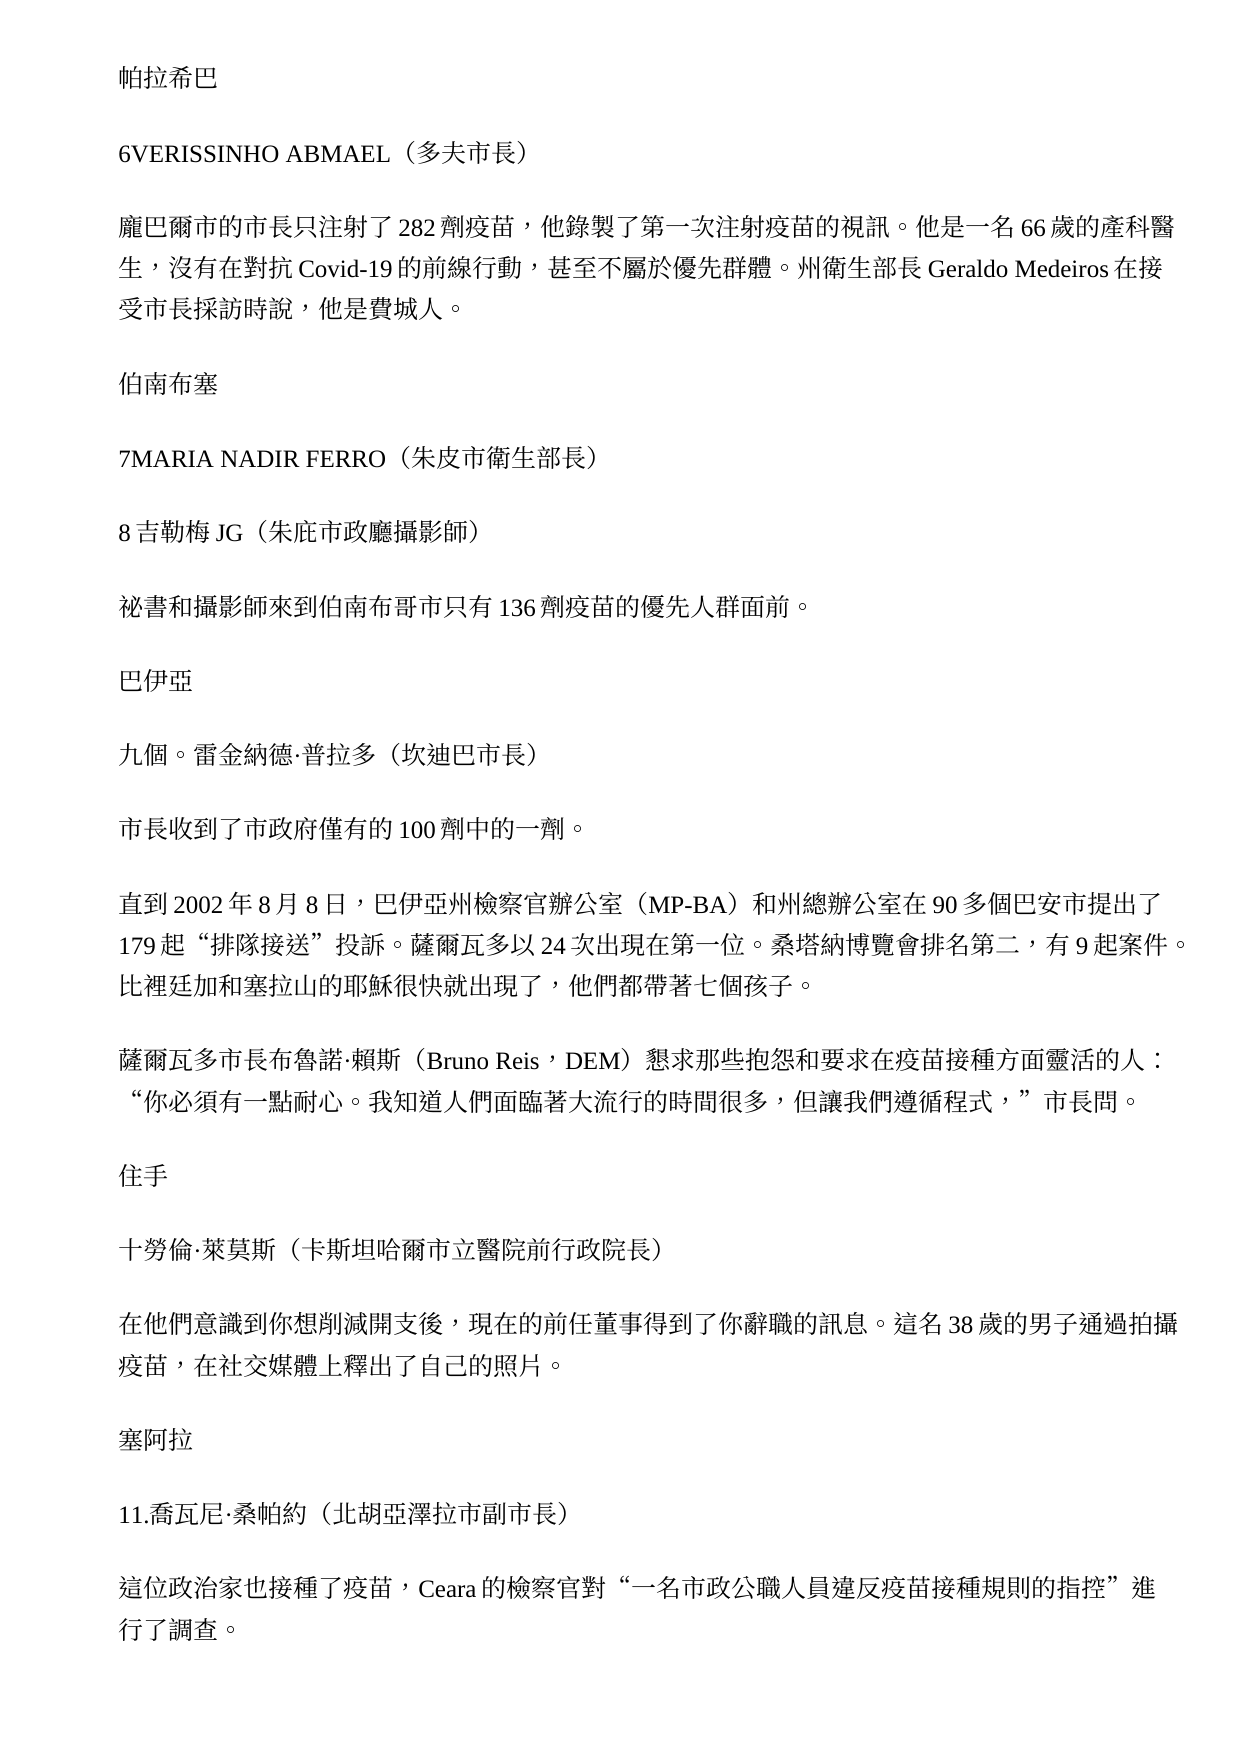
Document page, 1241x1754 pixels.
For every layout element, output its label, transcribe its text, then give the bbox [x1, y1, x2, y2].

text 2021-03-06T06:20:23-03:00 約翰的目標 ['/images/0-2021/01/national/fura-費城.jpg'] 照片：和資料庫。 你知道FURA-FILA嗎？它存在於腐敗的巴西社會，也存在於你生活的同一個社會。他出生在黃金的搖籃裡，在封建文化中接受教育，在這種文化中，富人無時無刻不可以為所欲為。這就是你所有社會實踐的驅動邏輯。 作為關係之外關係的果實，Fura Fila擁有“不可剝奪的權利”，可以得到它想要的任何東西，無論它想要什麼，無論它想要什麼時候。他從很小的時候就學會了，因為他擁有的財富和他應得的一切，他安然無恙地參加了閃電戰。非利士人很早就學會了咒語：“你知道你在和誰說話嗎？." 但在流感大流行期間，我們的Fura Fila的自尊心遭到了誹謗。 由於沒有更多的權力依靠他的權威作為手段，他試圖推翻戴面具的建議。結果，他被罰款，侮辱了稅務官員，讓人把他的行為拍下來，排隊的皮草連續一個多月在國家電視臺受到批評。 榮譽過後，他每次上街都要戴上布面具的愁容。這使他想到：“如果你不能戰勝他，就加入他。” 他就是這樣定下了一個目標，即使是在流感大流行的情況下，也要讓他的貴族海豹不慌張地活著。 他拿起電話，想拿出一大筆錢買疫苗，以減輕他戴口罩的負擔。他試了一次、兩次、三次，很長一段時間，他只能聽到同樣的聲音：“正在研製中。沒有像樣的待遇！."在一通電話和另一通電話之間，富拉·菲拉通過在她的帕拉迪斯島組織祕密聚會牟利。 菲拉·弗爾對疫苗存在的負面反應感到不耐煩，他非常生氣，於是發明了一種“早期治療”：一種防治蠕蟲的藥物。 悲傷！它再次成為國恥的象徵。 最終，菲洛·富爾發現疫苗即將問世。這是他讓自己的本性得以表現的機會。完成。他那富拉·菲拉的崇高罪惡再次在所有人的眼中顯現出來。 Fura Fila知道第一次使用少量的Covid-19預防疫苗是針對少數特定人群的，她終於可以實現它的本性：她在聖保羅的Manaus排隊，在里約熱內盧排隊。 如果你讓他去的話，他會在所有5.57個縣插隊的。 抓住切割機！ （1月28日最後一次更新） 最近幾周，人們看到了一些關於“排隊漏斗”目擊事件的警報。 我們會列一份清單，及時更新，把每一個都列出來。 馬瑙斯（亞馬遜） 亞馬遜河州首府，在醫院的全面倒塌中沉沒，有越來越多的Covid-19病例和無法提供氧氣。工會總檢察長（PGU）已授權對現任總檢察長兼衛生部長愛德華多·帕祖埃洛的表現進行調查。 僅僅批評亞馬孫州在2001年1月21日的最後一天所達到的程度是不夠的，因為有人指責人們在不應該接種疫苗的情況下接種了疫苗，因此疫苗接種被暫停了24小時。 1SHIA FRAXE（衛生部長） 第一個亞馬孫聯邦巡回法庭在2001年2月22日提醒部長，如果資料不一致的情況持續存在，干預將在市政公共衛生部門進行。為了瞭解肖申克指揮的資料夾的全面和有目的的混亂程度：醫院檢查發現，三千劑疫苗只收到了623劑。在法官的判決中，它指出“很明顯，這家公立醫院至少有788劑藥物缺失，這家醫院24小時向科維德的病人敞開大門。” 2SABIA REIS（公共清潔祕書） 呋喃祕書是第一批接種疫苗的人之一，在1月19日。在一份報告中，該市自己也站出來為自己辯護，聲稱安息日患有糖尿病，需要醫療照顧。他甚至因為被診斷出感染了冠狀病毒而去了聖保羅，他不敢面對馬瑙斯擁擠不堪的公立醫院。 三個。JANE MARA SILVA DE MORAES OLIVEIRA（女祕書） 4蘇扎便當馬丁斯 馬瑙斯的第一份疫苗接種名單是企業家本尼迪克特和簡夫婦的傑出參與。除了Fura Fila和immunized之外，Benedict還擁有教育部（Seeduc）最大的食品供應商之一。他是Bento Martins de Souza Eireli的成員，其資本為600萬雷亞爾。 4.加布裡埃爾和伊莎貝爾·柯克（商人的女兒） 這對雙胞胎是馬瑙斯市一所最大私立大學的老闆的女兒，她們在社交網路上發表了慶祝接種疫苗的照片。醫學院畢業後，其中一人前一天被任命到市政廳，另一人在接種日被“錄用”。 五個。大衛·達拉斯（州議員之子） 州議員Wanderley Dallas（團結）的兒子剛從醫學專業畢業。和雙胞胎姐妹中的一個一樣，她在馬瑙斯開始接種疫苗的那天也被“僱傭”了。 帕拉希巴 6VERISSINHO ABMAEL（多夫市長） 龐巴爾市的市長只注射了282劑疫苗，他錄製了第一次注射疫苗的視訊。他是一名66歲的產科醫生，沒有在對抗Covid-19的前線行動，甚至不屬於優先群體。州衛生部長Geraldo Medeiros在接受市長採訪時說，他是費城人。 伯南布塞 7MARIA NADIR FERRO（朱皮市衛生部長） 8吉勒梅JG（朱庇市政廳攝影師） 祕書和攝影師來到伯南布哥市只有136劑疫苗的優先人群面前。 巴伊亞 九個。雷金納德·普拉多（坎迪巴市長） 市長收到了市政府僅有的100劑中的一劑。 直到2002年8月8日，巴伊亞州檢察官辦公室（MP-BA）和州總辦公室在90多個巴安市提出了179起“排隊接送”投訴。薩爾瓦多以24次出現在第一位。桑塔納博覽會排名第二，有9起案件。比裡廷加和塞拉山的耶穌很快就出現了，他們都帶著七個孩子。 薩爾瓦多市長布魯諾·賴斯（Bruno Reis，DEM）懇求那些抱怨和要求在疫苗接種方面靈活的人：“你必須有一點耐心。我知道人們面臨著大流行的時間很多，但讓我們遵循程式，”市長問。 住手 十勞倫·萊莫斯（卡斯坦哈爾市立醫院前行政院長） 在他們意識到你想削減開支後，現在的前任董事得到了你辭職的訊息。這名38歲的男子通過拍攝疫苗，在社交媒體上釋出了自己的照片。 塞阿拉 11.喬瓦尼·桑帕約（北胡亞澤拉市副市長） 這位政治家也接種了疫苗，Ceara的檢察官對“一名市政公職人員違反疫苗接種規則的指控”進行了調查。 塞爾吉佩 12阿明塔斯（伊塔比市長）人數 這位46歲的民主黨政客比其他排隊的人走得更遠。他為自己的態度辯護說，他想“鼓勵民眾接種疫苗”。 哥特人 13里約皮雷斯衛生部長的妻子（姓名未透露） 他自己的祕書阿西斯席爾瓦森（Assis Silva Son）在Facebook的直播中承認，他排隊是為了給妻子服一劑藥。在為自己辯護時，他供認了以下幾點：“這是為了保護和維護我生命中的女人的健康和生命，”弗拉·菲拉在《愛》中說。 一般礦山 14全部由約翰二十三醫院（貝洛奧裡藏特）的護士報告 為了抗議，貝洛奧裡藏特護理醫院的緊急護理人員報告說，拘留部門的官員沒有接種疫苗。他們說，儘管其他官員也接種了疫苗，但他們之所以能夠滿足優先群體的要求，正是因為他們每天都與患者直接接觸。根據Sindpros/MG的投訴，其他不直接接觸該疾病的員工接種了疫苗。其中一名工人向一家新聞入口網站報告說：“我對從醫院開始的疫苗接種混亂感到憤怒。我們很高興疫苗的到來，但不幸的是，這是一個非常大的釋放。我接種了疫苗，但卡上沒有登記：我接種了哪種疫苗，什麼批次，日期。我沒有任何記錄。” 十五。亨貝託·索托（蒙特斯·克拉羅斯市長） 市長已經接種了疫苗，但他不屬於優先群體。一些投訴還表明，貴國市政當局的僱員也接種了第一劑疫苗。 阿瑪帕 16倫道夫·安東尼奧·皮涅羅·達席爾瓦（衛生部長）和他的妻子 在距離首都兩英里的Serra do Navio市，檢方正在調查這對夫婦是否存在違規行為。有人指出，倫道夫在城市管理局的職位很關鍵，所以他和他的妻子可以切斷這條線。 英畝 在Acre，一位前軍警指揮官的妻子，也是一名心理學學生，在里約熱內盧布蘭科的PM-AC綜合診所張貼了一張免疫照片後，被指控插隊。 一月河 里約熱內盧檢察官辦公室（MP-RJ）登記了189起“排隊接送”投訴。這個數字只指02/02那天下午。 [118, 59, 1181, 1679]
